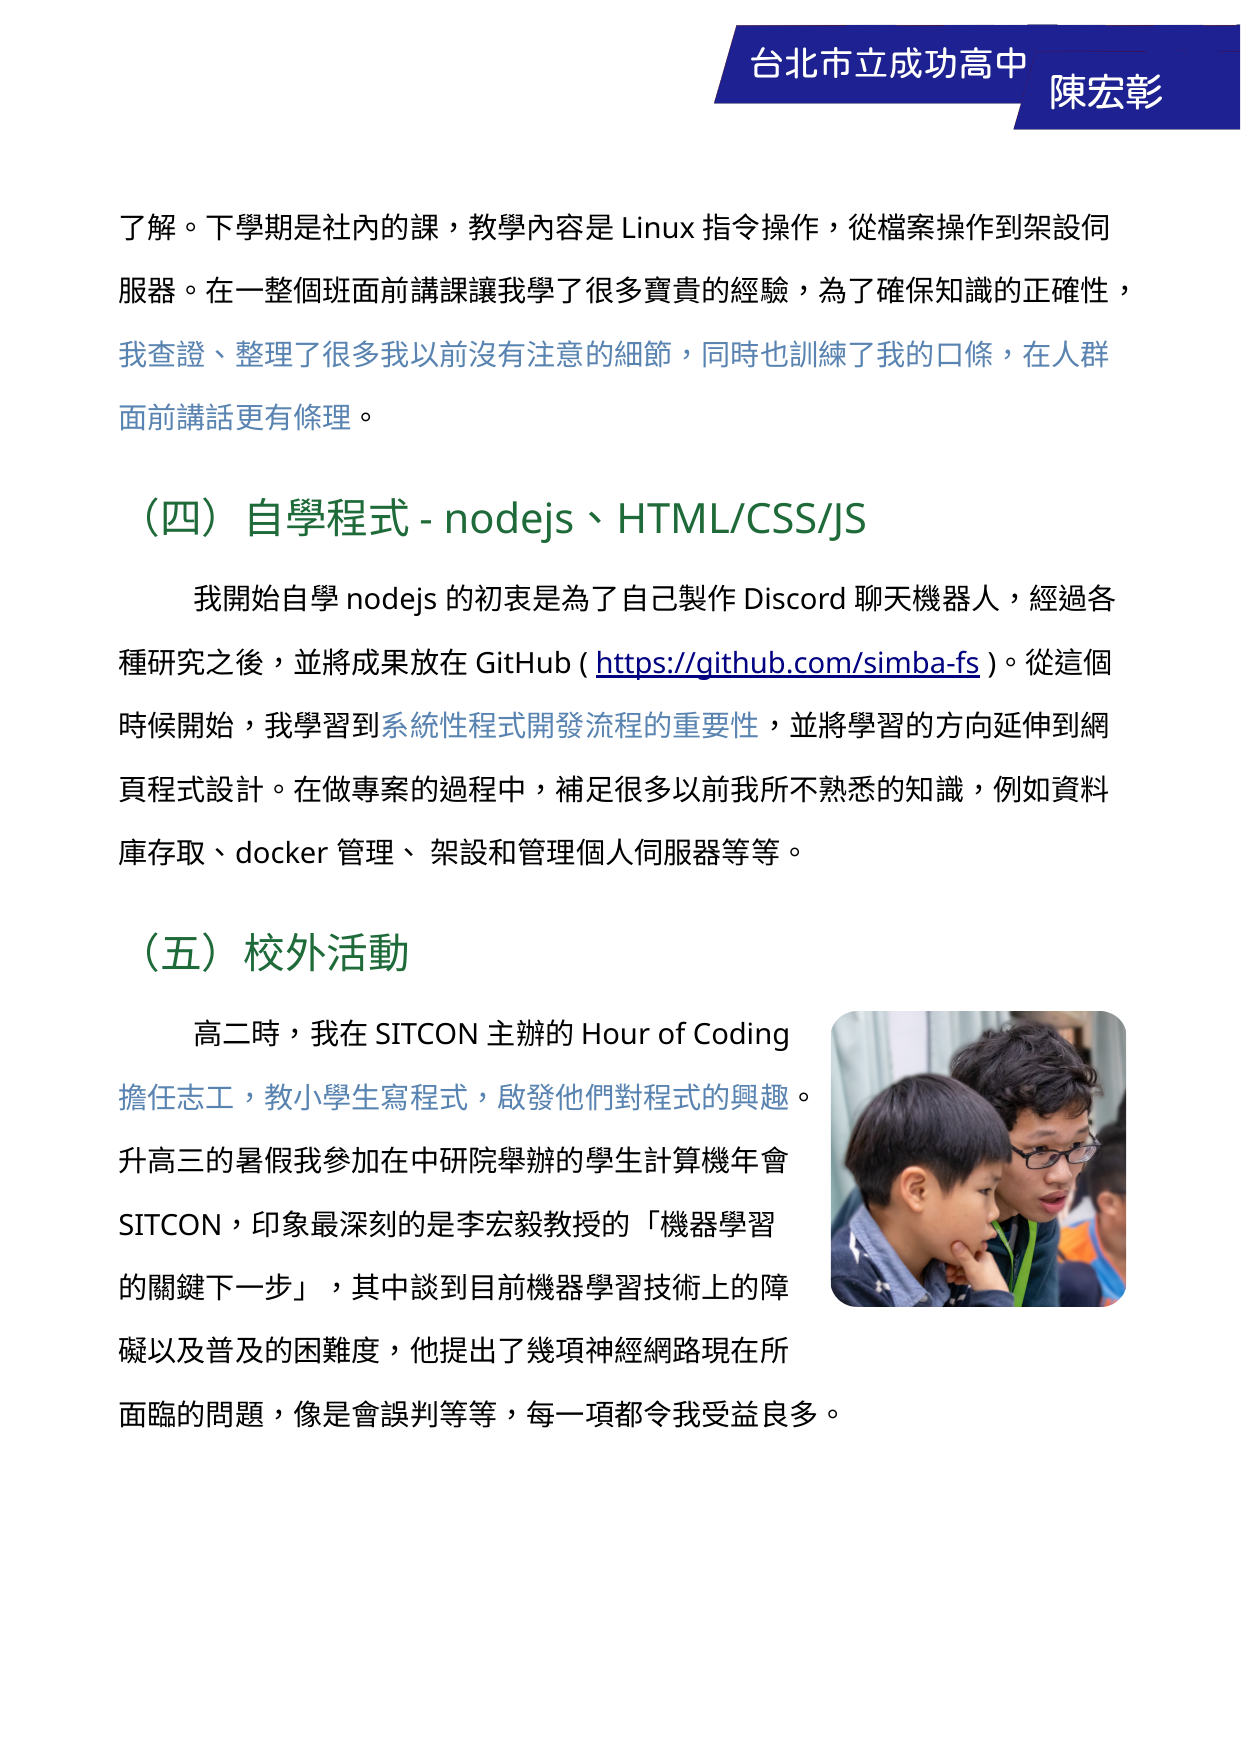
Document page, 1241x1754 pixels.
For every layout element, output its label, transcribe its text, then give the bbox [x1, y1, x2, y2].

picture [0, 2, 1241, 154]
picture [830, 1011, 1127, 1307]
text 高二時，我在 SITCON 主辦的 Hour of Coding 擔任志工，教小學生寫程式，啟發他們對程式的興趣。升高三的暑假我參加在中研院舉辦的學生計算機年會 SITCON，印象最深刻的是李宏毅教授的「機器學習的關鍵下一步」，其中談到目前機器學習技術上的障礙以及普及的困難度，他提出了幾項神經網路現在所面臨的問題，像是會誤判等等，每一項都令我受益良多。 [118, 1011, 1122, 1434]
text 我開始自學 nodejs 的初衷是為了自己製作 Discord 聊天機器人，經過各種研究之後，並將成果放在 GitHub ( https://github.com/simba-fs )。從這個時候開始，我學習到系統性程式開發流程的重要性，並將學習的方向延伸到網頁程式設計。在做專案的過程中，補足很多以前我所不熟悉的知識，例如資料庫存取、docker 管理、 架設和管理個人伺服器等等。 [118, 576, 1122, 872]
subtitle （四）自學程式 - nodejs、HTML/CSS/JS [118, 485, 1122, 546]
text 在高二的時候我每個星期負責上一堂社課，上學期是四校（成功、建中、中山、景美）聯合放學社課，教學內容是 JavaScript。從備課的過程中我對 JS 有更深一層的了解。下學期是社內的課，教學內容是 Linux 指令操作，從檔案操作到架設伺服器。在一整個班面前講課讓我學了很多寶貴的經驗，為了確保知識的正確性，我查證、整理了很多我以前沒有注意的細節，同時也訓練了我的口條，在人群面前講話更有條理。 [118, 182, 1122, 437]
subtitle （五）校外活動 [118, 920, 1122, 981]
